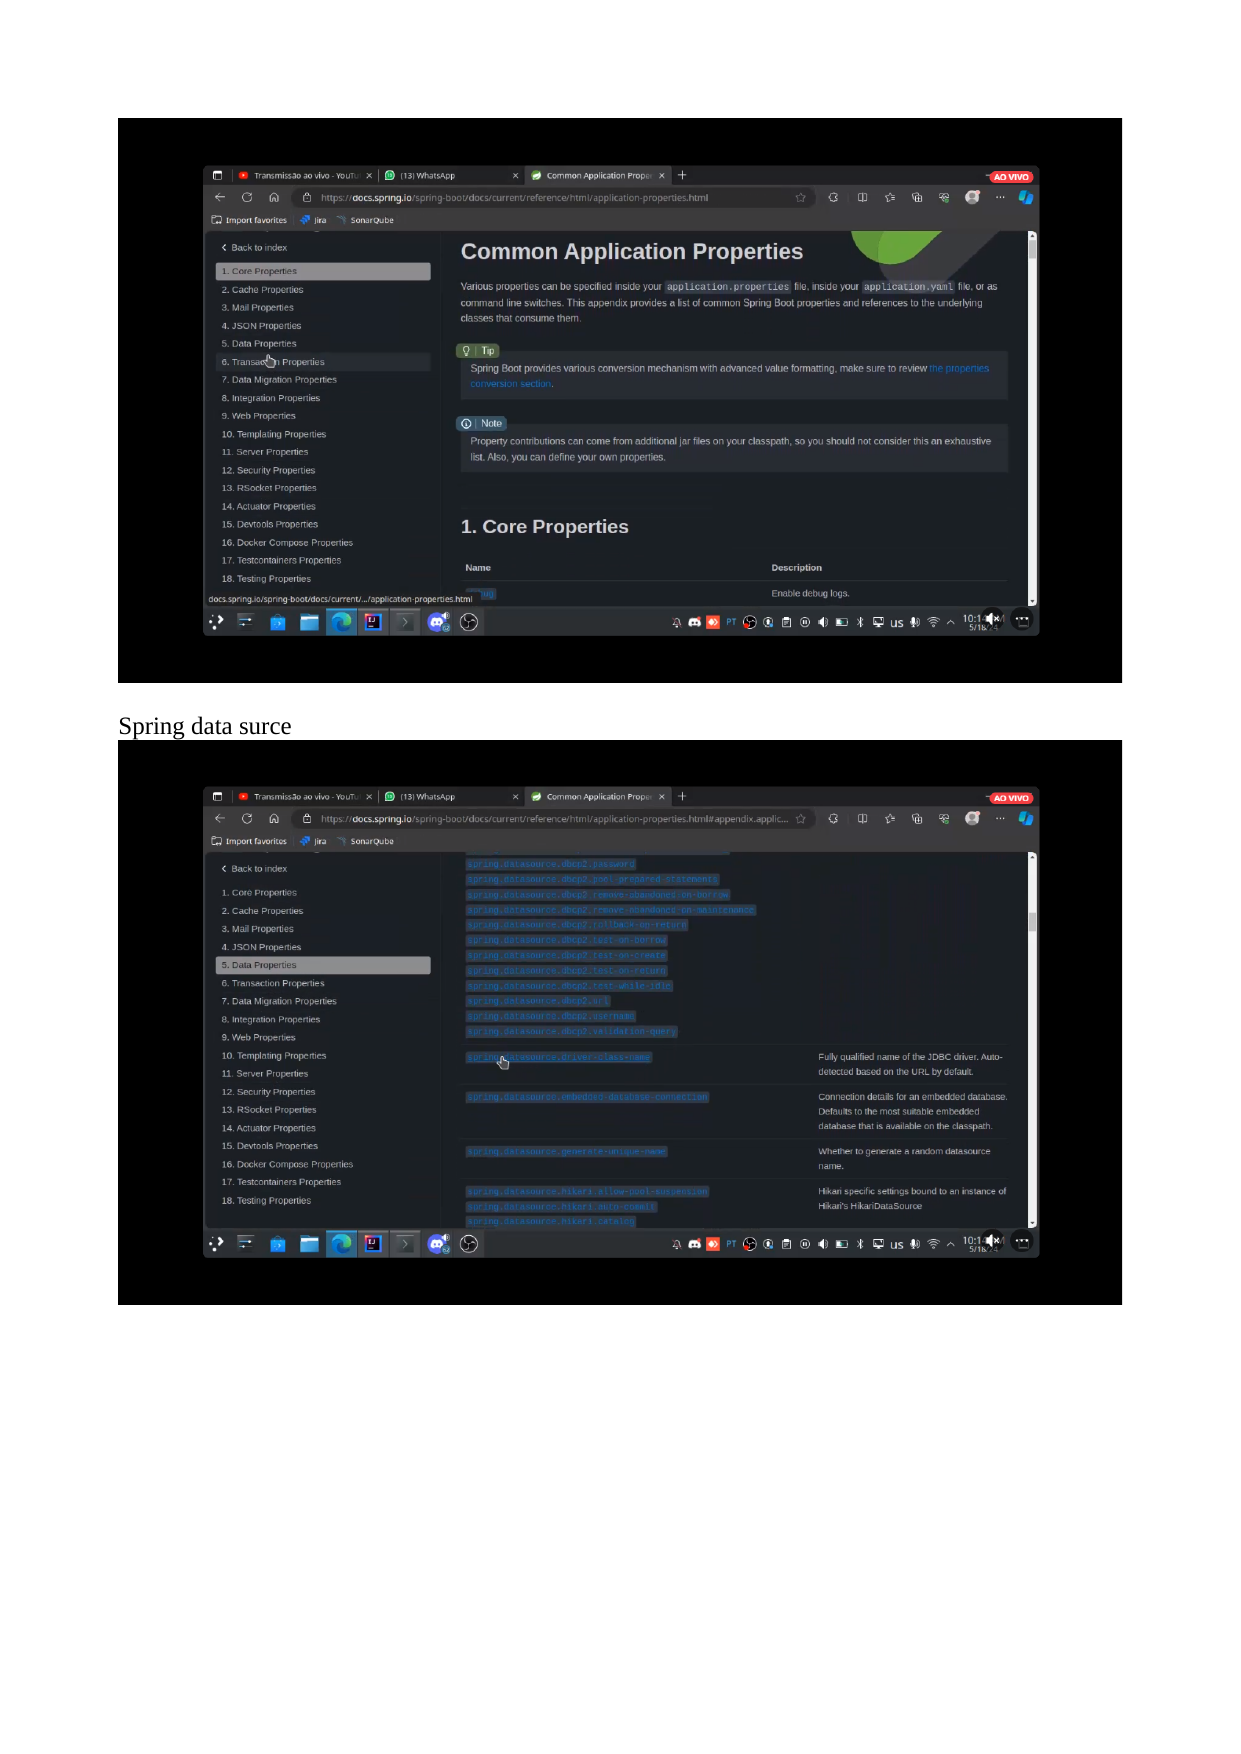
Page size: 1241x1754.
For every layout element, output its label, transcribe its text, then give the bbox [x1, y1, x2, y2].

text Spring data surce [118, 711, 1122, 740]
picture [118, 740, 1123, 1305]
picture [118, 118, 1123, 683]
